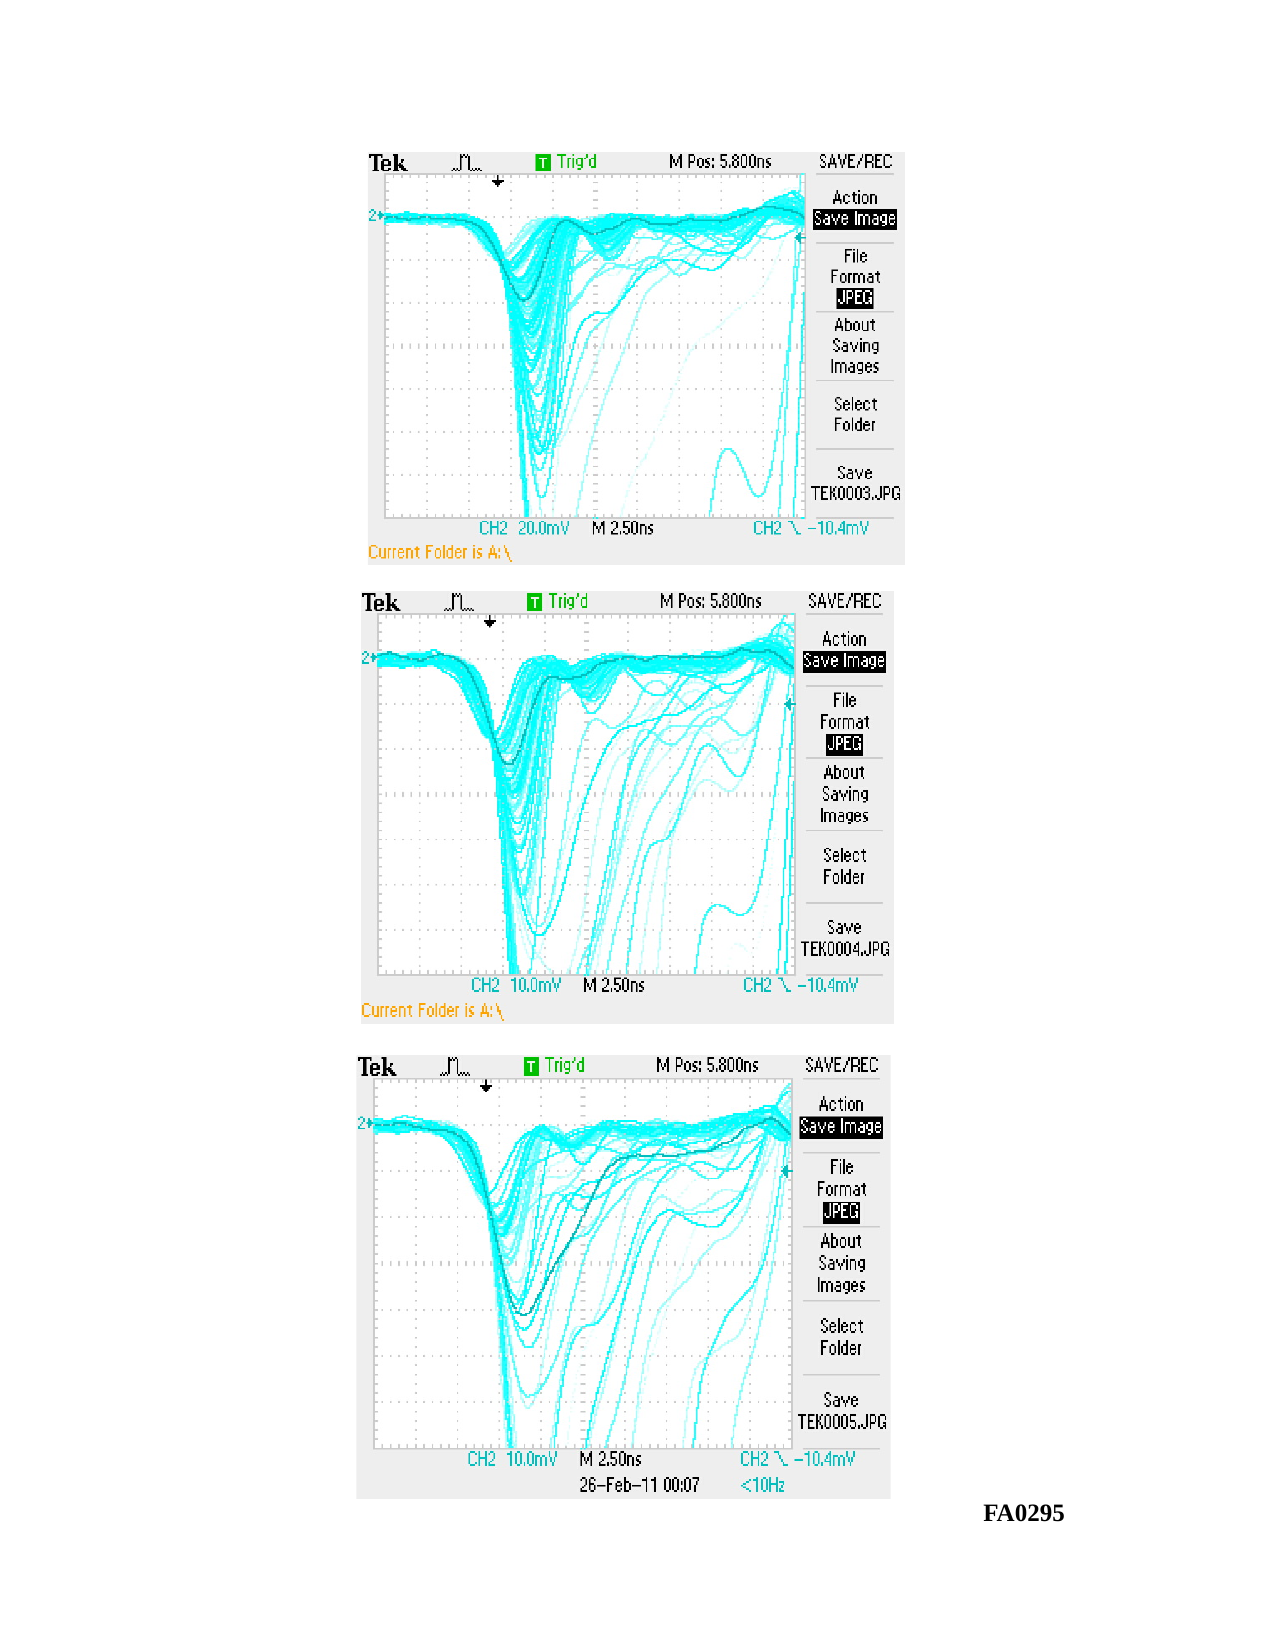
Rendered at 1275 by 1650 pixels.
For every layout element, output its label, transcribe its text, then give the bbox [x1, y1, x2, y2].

picture [356, 1055, 891, 1499]
picture [367, 152, 905, 565]
text FA0295 [118, 1498, 1157, 1527]
picture [361, 591, 894, 1024]
